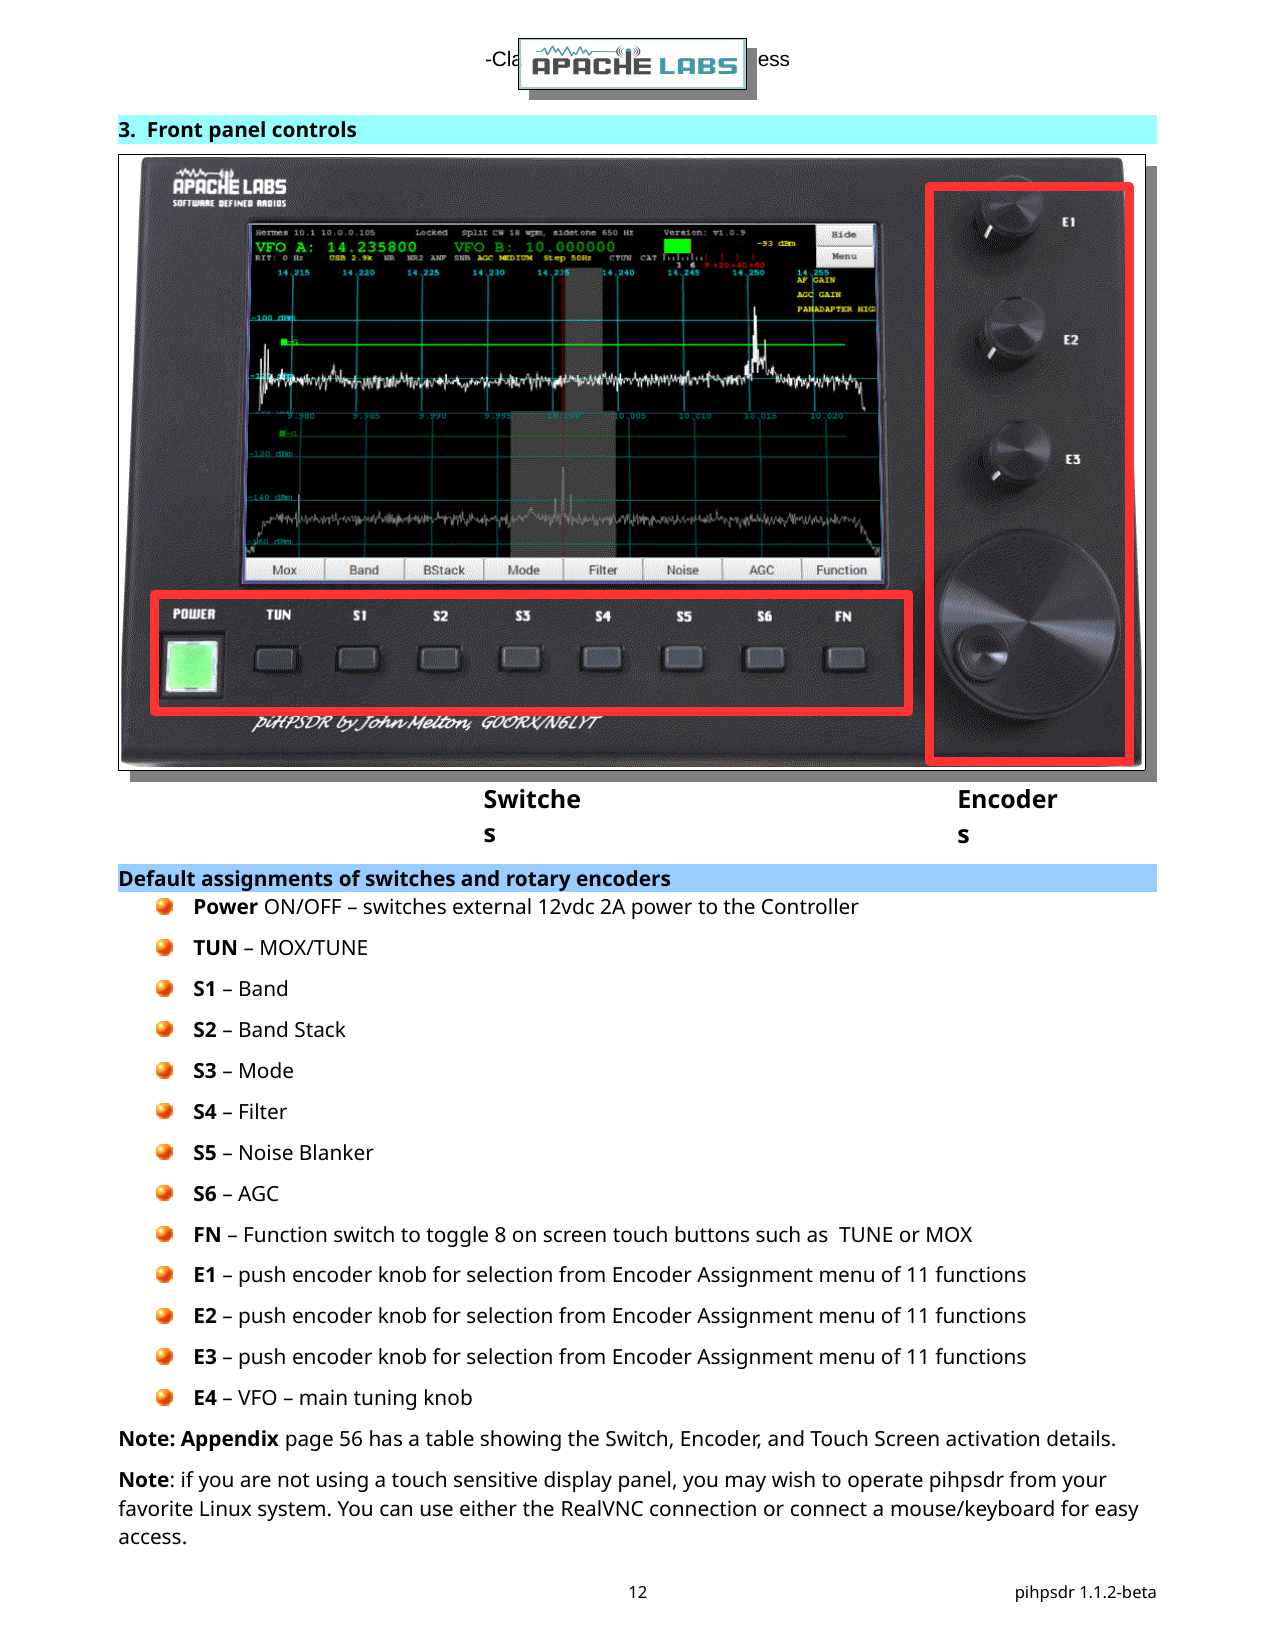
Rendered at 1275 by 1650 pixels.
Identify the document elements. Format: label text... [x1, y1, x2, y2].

subtitle Power ON/OFF – switches external 12vdc 2A power to the Controller [156, 892, 1157, 921]
subtitle S1 – Band [156, 974, 1157, 1002]
picture [521, 40, 744, 87]
subtitle S5 – Noise Blanker [156, 1138, 1157, 1166]
subtitle 3. Front panel controls [357, 115, 1157, 144]
subtitle E4 – VFO – main tuning knob [156, 1383, 1157, 1412]
subtitle TUN – MOX/TUNE [156, 933, 1157, 962]
subtitle E3 – push encoder knob for selection from Encoder Assignment menu of 11 functions [156, 1342, 1157, 1371]
subtitle E2 – push encoder knob for selection from Encoder Assignment menu of 11 functions [156, 1302, 1157, 1330]
subtitle Default assignments of switches and rotary encoders [118, 864, 1157, 892]
picture [156, 1348, 173, 1365]
picture [156, 980, 173, 997]
picture [156, 1389, 173, 1406]
subtitle S6 – AGC [156, 1179, 1157, 1207]
picture [156, 1226, 173, 1242]
picture [156, 1308, 173, 1324]
picture [156, 1144, 173, 1160]
picture [156, 1266, 173, 1283]
subtitle S4 – Filter [156, 1097, 1157, 1125]
picture [156, 939, 173, 956]
picture [156, 1062, 173, 1079]
subtitle FN – Function switch to toggle 8 on screen touch buttons such as TUNE or MOX [156, 1220, 1157, 1248]
text Note: Appendix page 56 has a table showing the Switch, Encoder, and Touch Screen activation details. [118, 1424, 1157, 1453]
picture [156, 898, 173, 915]
text Note: if you are not using a touch sensitive display panel, you may wish to operate pihpsdr from your favorite Linux system. You can use either the RealVNC connection or connect a mouse/keyboard for easy access. [118, 1465, 1157, 1551]
picture [121, 157, 1142, 767]
subtitle S2 – Band Stack [156, 1015, 1157, 1043]
subtitle S3 – Mode [156, 1056, 1157, 1084]
picture [156, 1185, 173, 1201]
subtitle E1 – push encoder knob for selection from Encoder Assignment menu of 11 functions [156, 1261, 1157, 1289]
picture [156, 1103, 173, 1119]
picture [156, 1021, 173, 1037]
